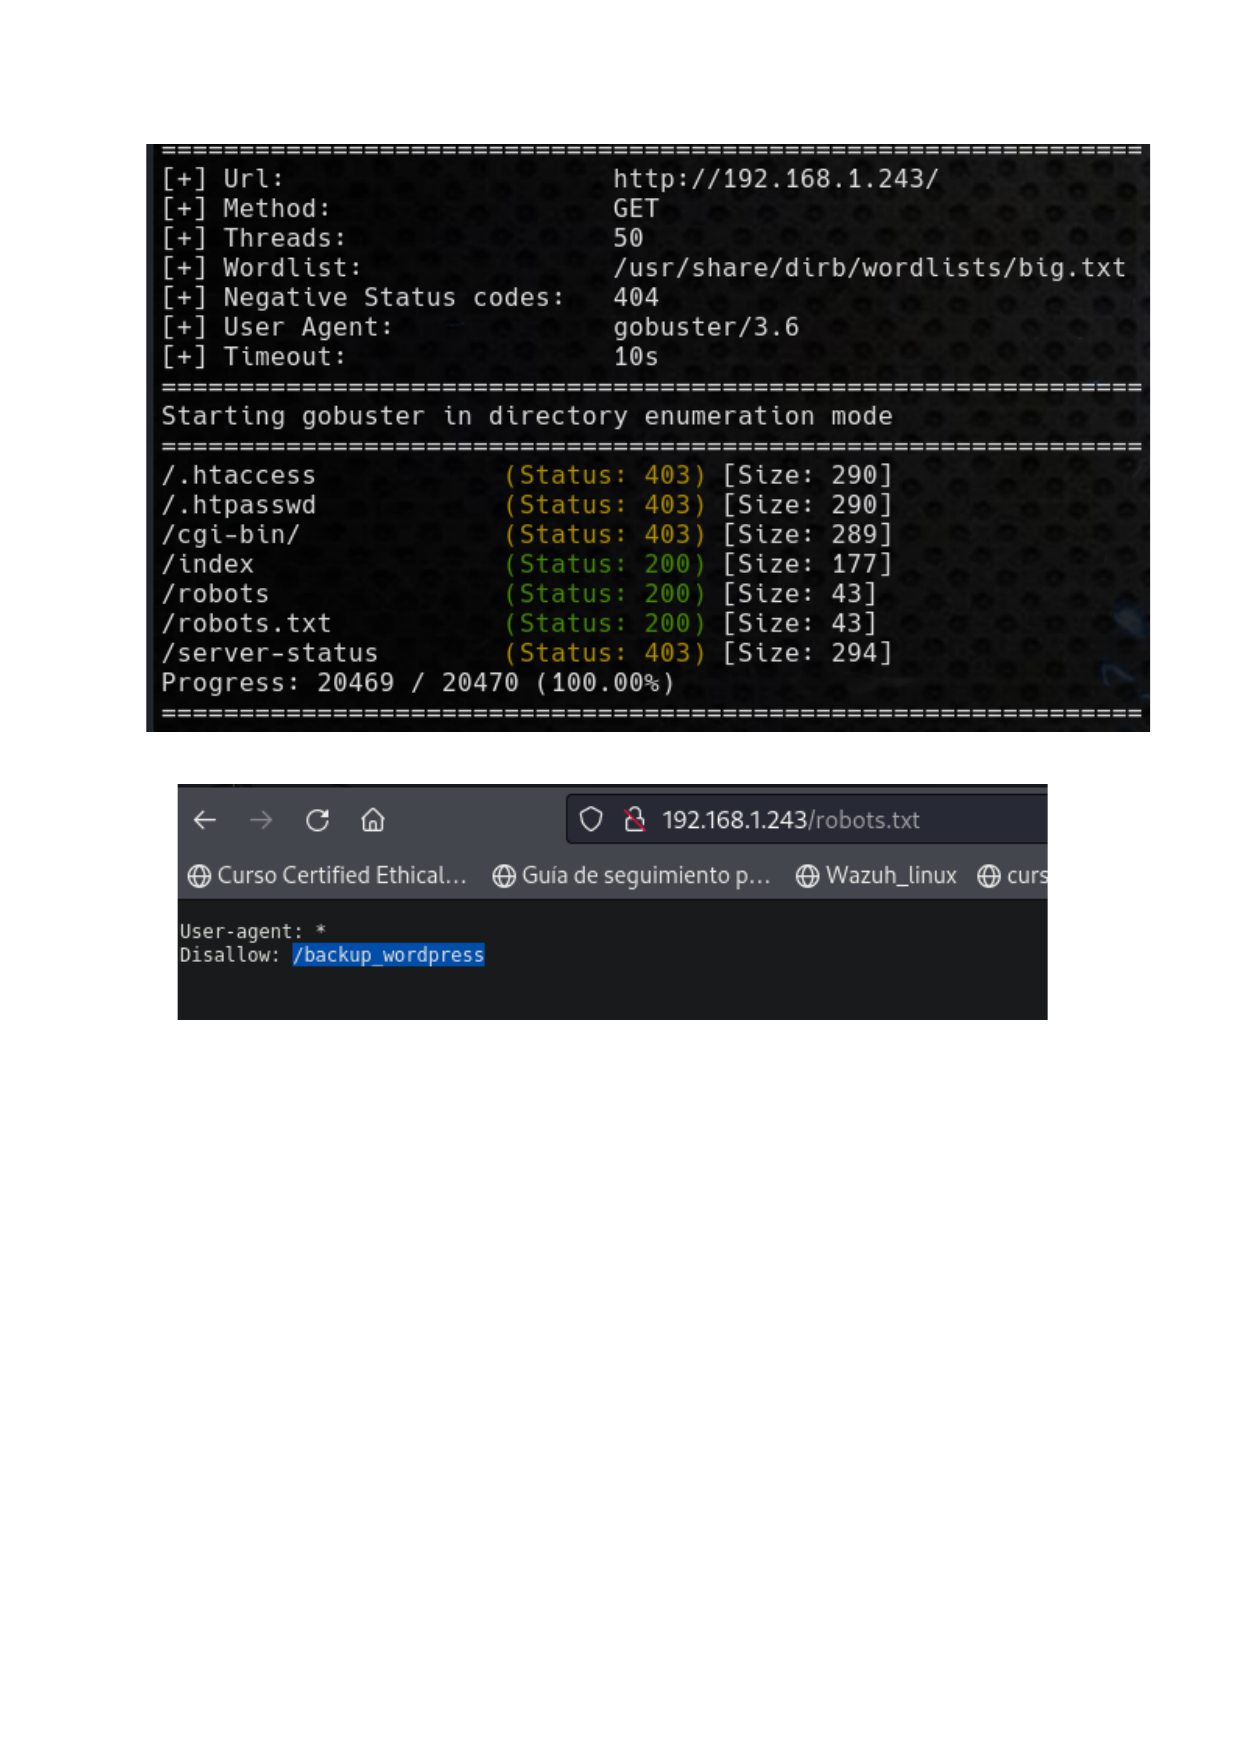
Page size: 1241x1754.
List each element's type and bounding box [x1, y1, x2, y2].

picture [177, 784, 1048, 1020]
picture [146, 144, 1151, 732]
